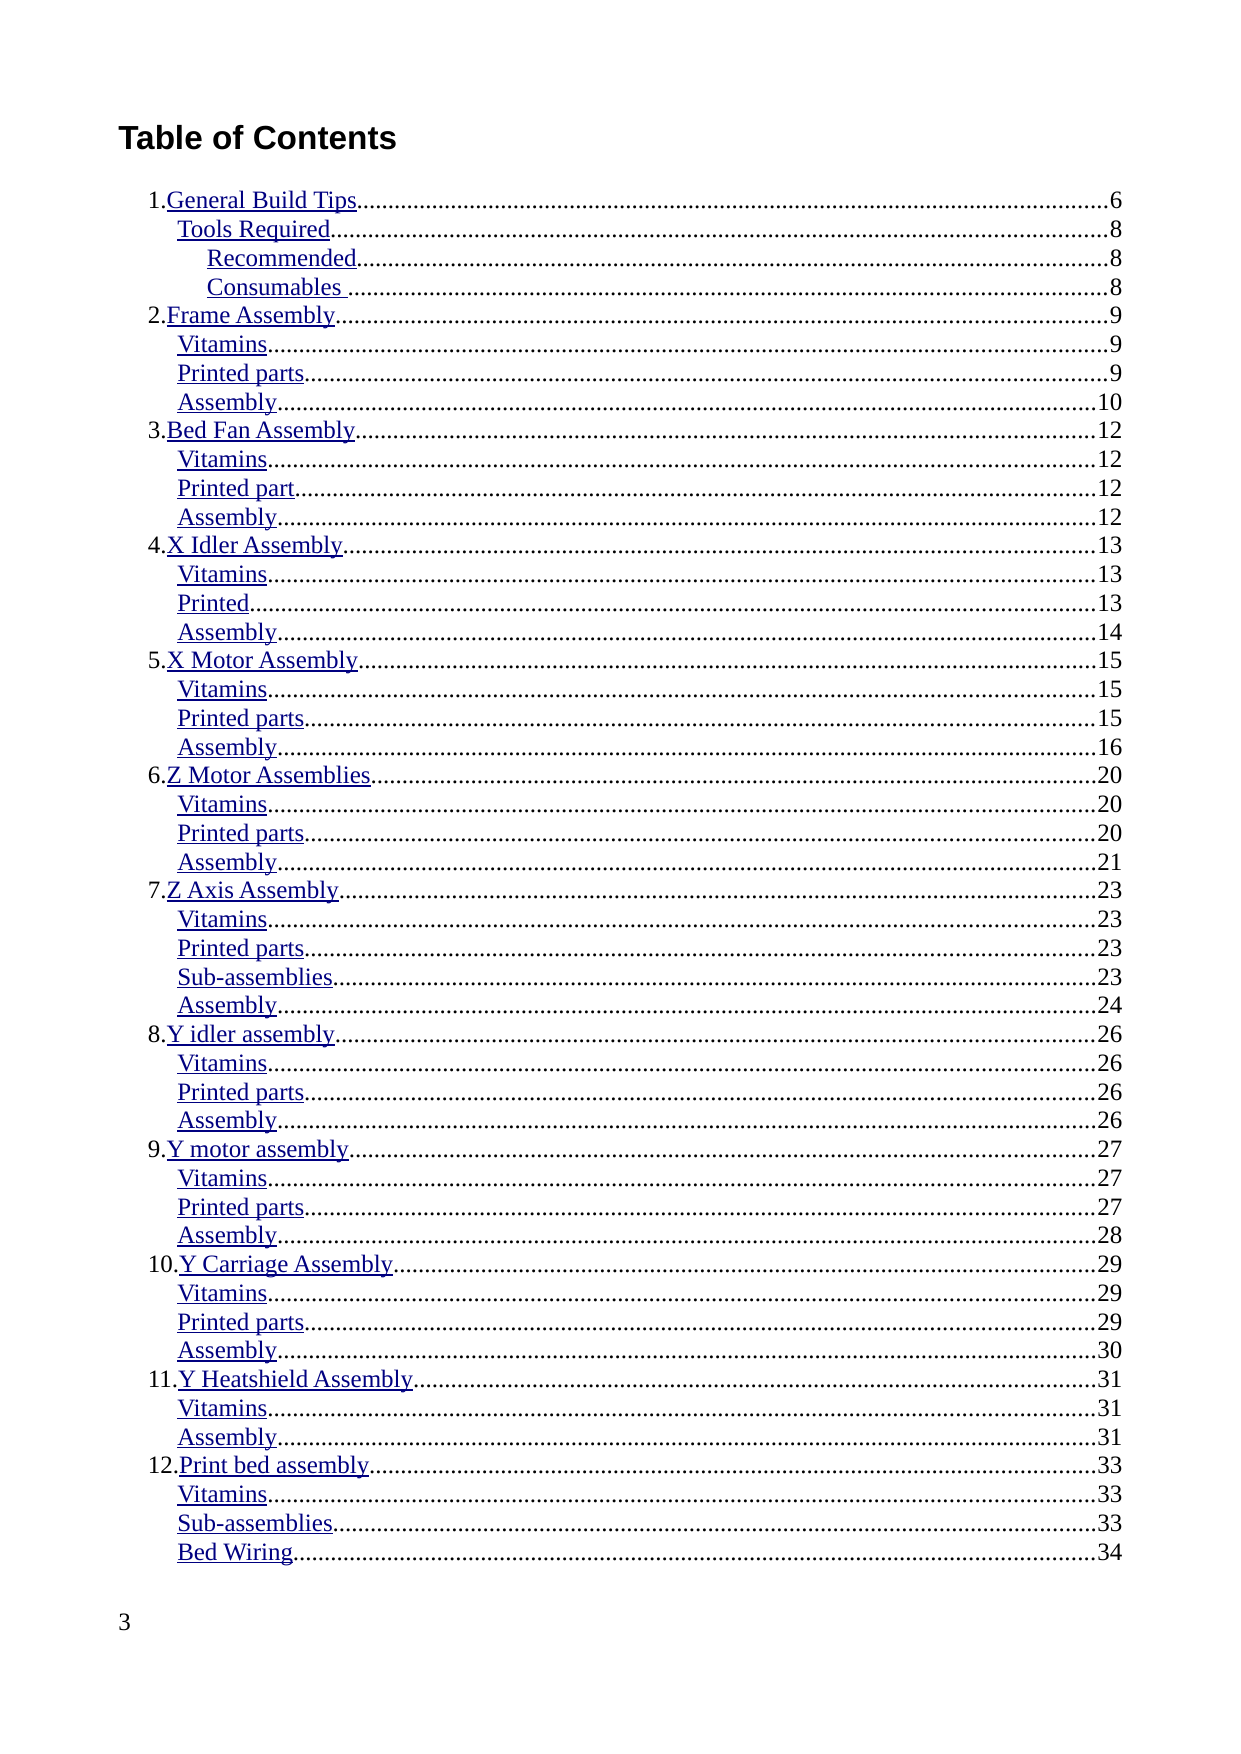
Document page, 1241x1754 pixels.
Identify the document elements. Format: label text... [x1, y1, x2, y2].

text Assembly 12 [177, 502, 1122, 530]
text Assembly 28 [177, 1220, 1122, 1249]
text Printed part 12 [177, 473, 1122, 502]
text Vitamins 13 [177, 559, 1122, 588]
text Recommended 8 [207, 243, 1122, 272]
text Assembly 31 [177, 1422, 1122, 1450]
text Consumables 8 [207, 272, 1122, 300]
text Vitamins 23 [177, 904, 1122, 933]
text Bed Wiring 34 [177, 1537, 1122, 1565]
text Vitamins 15 [177, 674, 1122, 703]
text Sub-assemblies 23 [177, 962, 1122, 990]
text Printed parts 23 [177, 933, 1122, 962]
text Vitamins 9 [177, 329, 1122, 358]
text Vitamins 20 [177, 789, 1122, 818]
text Printed parts 9 [177, 358, 1122, 387]
text 10.Y Carriage Assembly 29 [148, 1249, 1122, 1278]
text 11.Y Heatshield Assembly 31 [148, 1364, 1122, 1393]
text Assembly 21 [177, 847, 1122, 875]
text 4.X Idler Assembly 13 [148, 530, 1122, 559]
text Tools Required 8 [177, 214, 1122, 243]
text Vitamins 29 [177, 1278, 1122, 1307]
text Vitamins 12 [177, 444, 1122, 473]
text 12.Print bed assembly 33 [148, 1450, 1122, 1479]
text Printed parts 15 [177, 703, 1122, 732]
text 7.Z Axis Assembly 23 [148, 875, 1122, 904]
text Vitamins 26 [177, 1048, 1122, 1077]
text Printed parts 29 [177, 1307, 1122, 1335]
text Printed parts 26 [177, 1077, 1122, 1105]
text 3.Bed Fan Assembly 12 [148, 415, 1122, 444]
text 1.General Build Tips 6 [148, 185, 1122, 214]
text Sub-assemblies 33 [177, 1508, 1122, 1537]
text Vitamins 31 [177, 1393, 1122, 1422]
text 5.X Motor Assembly 15 [148, 645, 1122, 674]
text 2.Frame Assembly 9 [148, 300, 1122, 329]
text Assembly 30 [177, 1335, 1122, 1364]
text Vitamins 27 [177, 1163, 1122, 1192]
subtitle Table of Contents [118, 118, 1122, 157]
text Assembly 10 [177, 387, 1122, 415]
text Vitamins 33 [177, 1479, 1122, 1508]
text Printed parts 20 [177, 818, 1122, 847]
text 8.Y idler assembly 26 [148, 1019, 1122, 1048]
text Assembly 24 [177, 990, 1122, 1019]
text Printed 13 [177, 588, 1122, 617]
text Assembly 26 [177, 1105, 1122, 1134]
text Printed parts 27 [177, 1192, 1122, 1220]
text Assembly 16 [177, 732, 1122, 760]
text 6.Z Motor Assemblies 20 [148, 760, 1122, 789]
text 9.Y motor assembly 27 [148, 1134, 1122, 1163]
text Assembly 14 [177, 617, 1122, 645]
